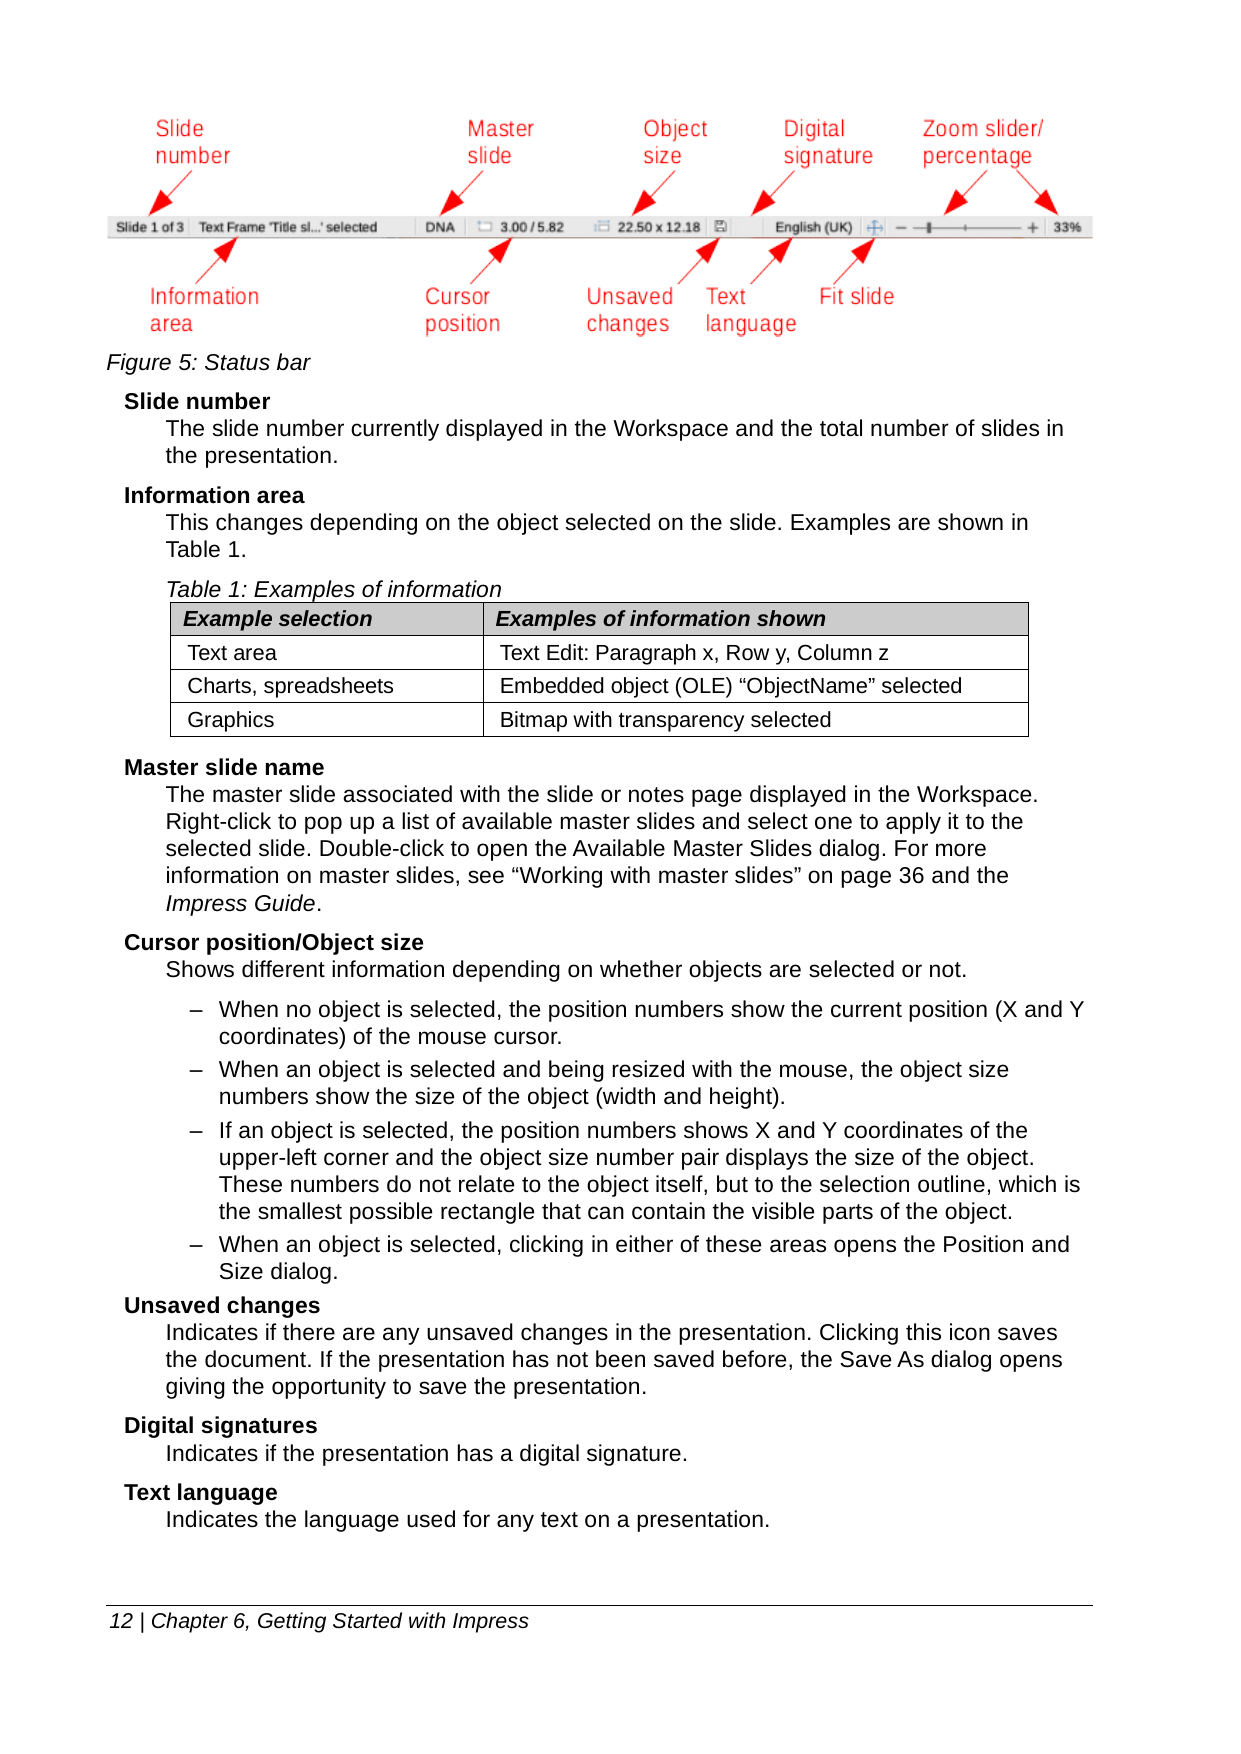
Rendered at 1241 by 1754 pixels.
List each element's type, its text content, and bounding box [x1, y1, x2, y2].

text Shows different information depending on whether objects are selected or not. [165, 956, 1093, 983]
table_cell Charts, spreadsheets [171, 670, 483, 702]
text Figure 5: Status bar [106, 348, 1093, 375]
text Slide number [124, 387, 1093, 414]
table_cell Text Edit: Paragraph x, Row y, Column z [484, 636, 1028, 669]
text Text language [124, 1478, 1093, 1506]
text Indicates the language used for any text on a presentation. [165, 1506, 1093, 1533]
text This changes depending on the object selected on the slide. Examples are shown in Table 1. [165, 508, 1093, 562]
table_cell Embedded object (OLE) “ObjectName” selected [484, 670, 1028, 702]
list If an object is selected, the position numbers shows X and Y coordinates of the upper‑left corner and the object size number pair displays the size of the object. These numbers do not relate to the object itself, but to the selection outline, which is the smallest possible rectangle that can contain the visible parts of the object. [189, 1116, 1093, 1224]
text Cursor position/Object size [124, 928, 1093, 956]
table_cell Text area [171, 636, 483, 669]
table_header Examples of information shown [484, 603, 1028, 635]
table_header Example selection [171, 603, 483, 635]
text The slide number currently displayed in the Workspace and the total number of slides in the presentation. [165, 414, 1093, 469]
list When an object is selected, clicking in either of these areas opens the Position and Size dialog. [189, 1231, 1093, 1285]
text Digital signatures [124, 1412, 1093, 1439]
text Information area [124, 481, 1093, 508]
list When no object is selected, the position numbers show the current position (X and Y coordinates) of the mouse cursor. [189, 995, 1093, 1049]
text Indicates if the presentation has a digital signature. [165, 1439, 1093, 1466]
text Indicates if there are any unsaved changes in the presentation. Clicking this icon saves the document. If the presentation has not been saved before, the Save As dialog opens giving the opportunity to save the presentation. [165, 1318, 1093, 1399]
picture [106, 118, 1093, 337]
table_cell Bitmap with transparency selected [484, 703, 1028, 736]
list When an object is selected and being resized with the mouse, the object size numbers show the size of the object (width and height). [189, 1056, 1093, 1110]
text Master slide name [124, 753, 1093, 781]
text Table 1: Examples of information [165, 575, 1093, 602]
text The master slide associated with the slide or notes page displayed in the Workspace. Right-click to pop up a list of available master slides and select one to apply it to the selected slide. Double-click to open the Available Master Slides dialog. For more information on master slides, see “Working with master slides” on page 35 and the Impress Guide. [165, 781, 1093, 916]
table_cell Graphics [171, 703, 483, 736]
text Unsaved changes [124, 1291, 1093, 1318]
